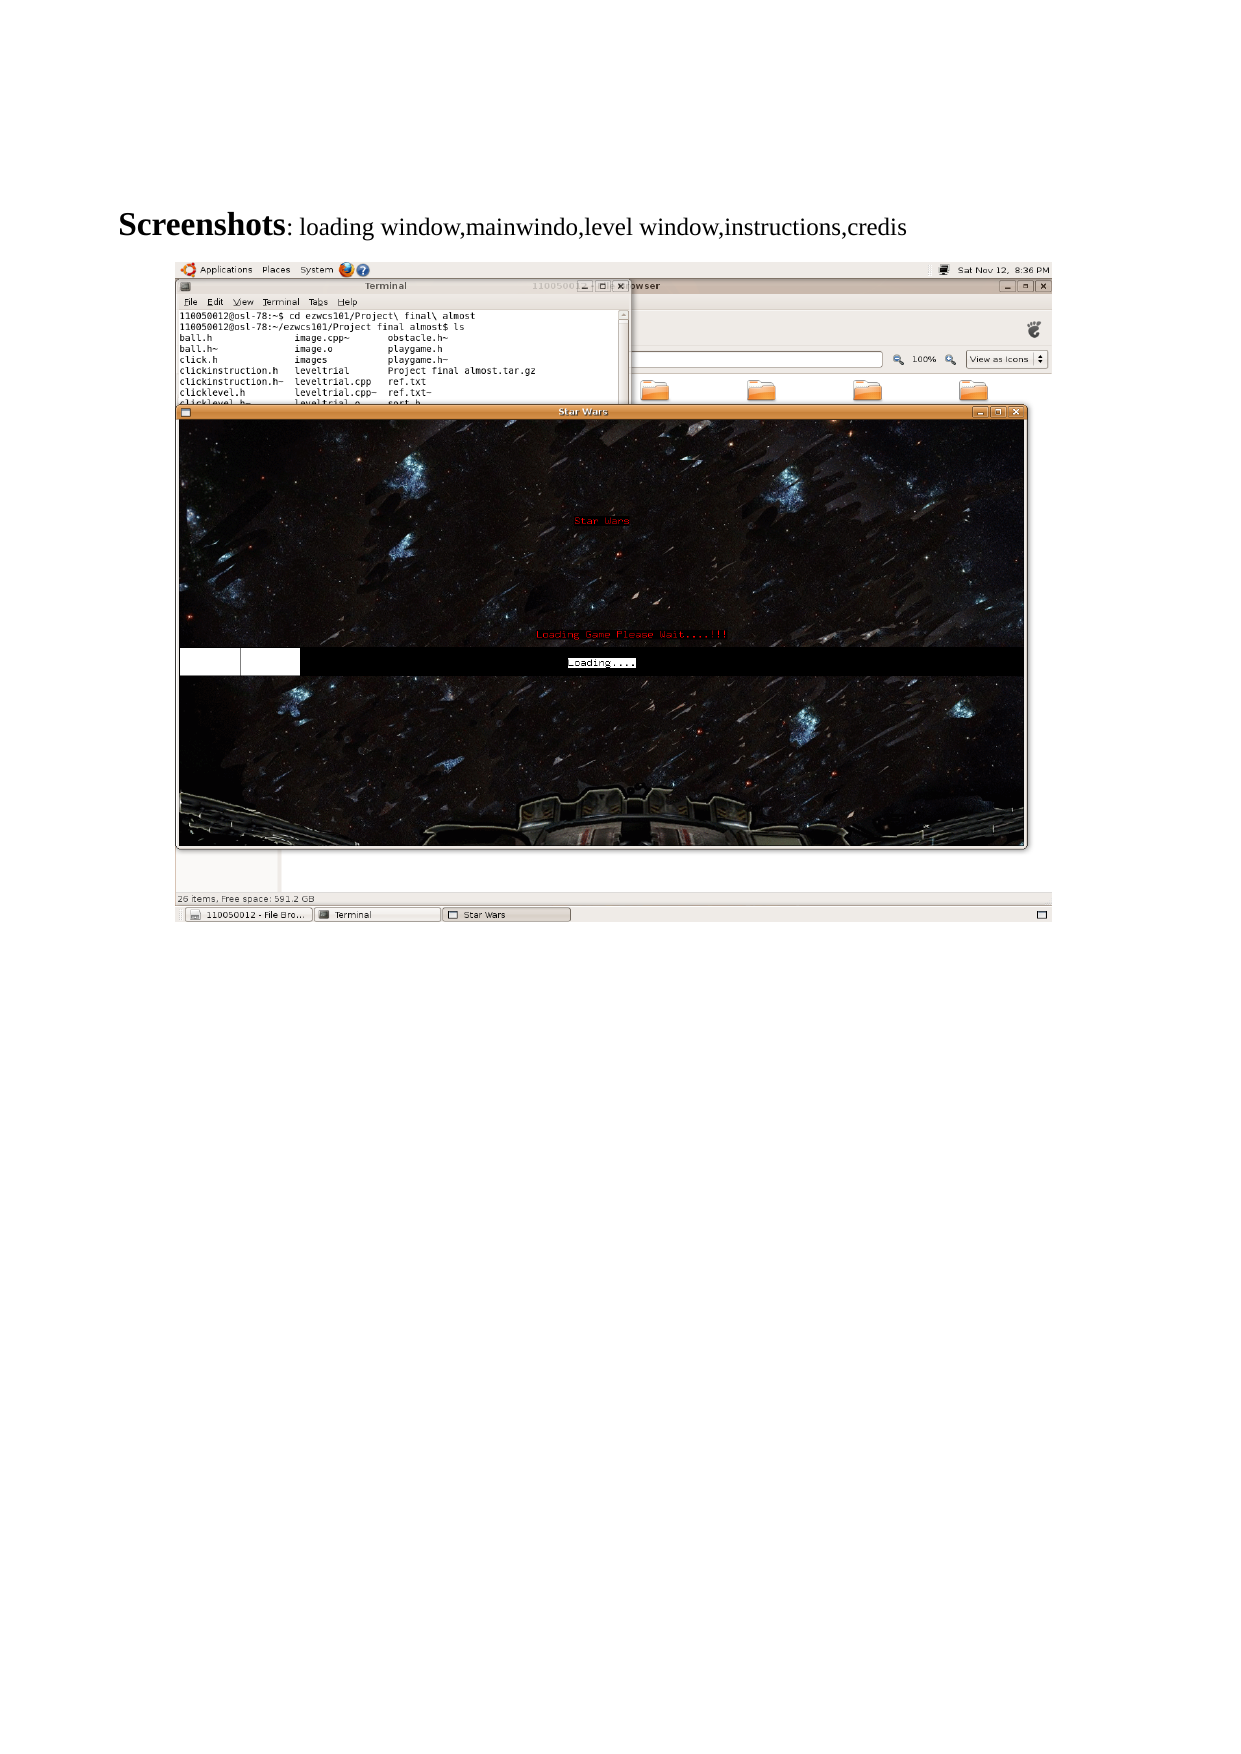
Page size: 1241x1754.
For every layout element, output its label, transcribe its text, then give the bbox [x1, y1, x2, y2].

picture [175, 262, 1052, 922]
text Screenshots: loading window,mainwindo,level window,instructions,credis [118, 204, 1122, 243]
